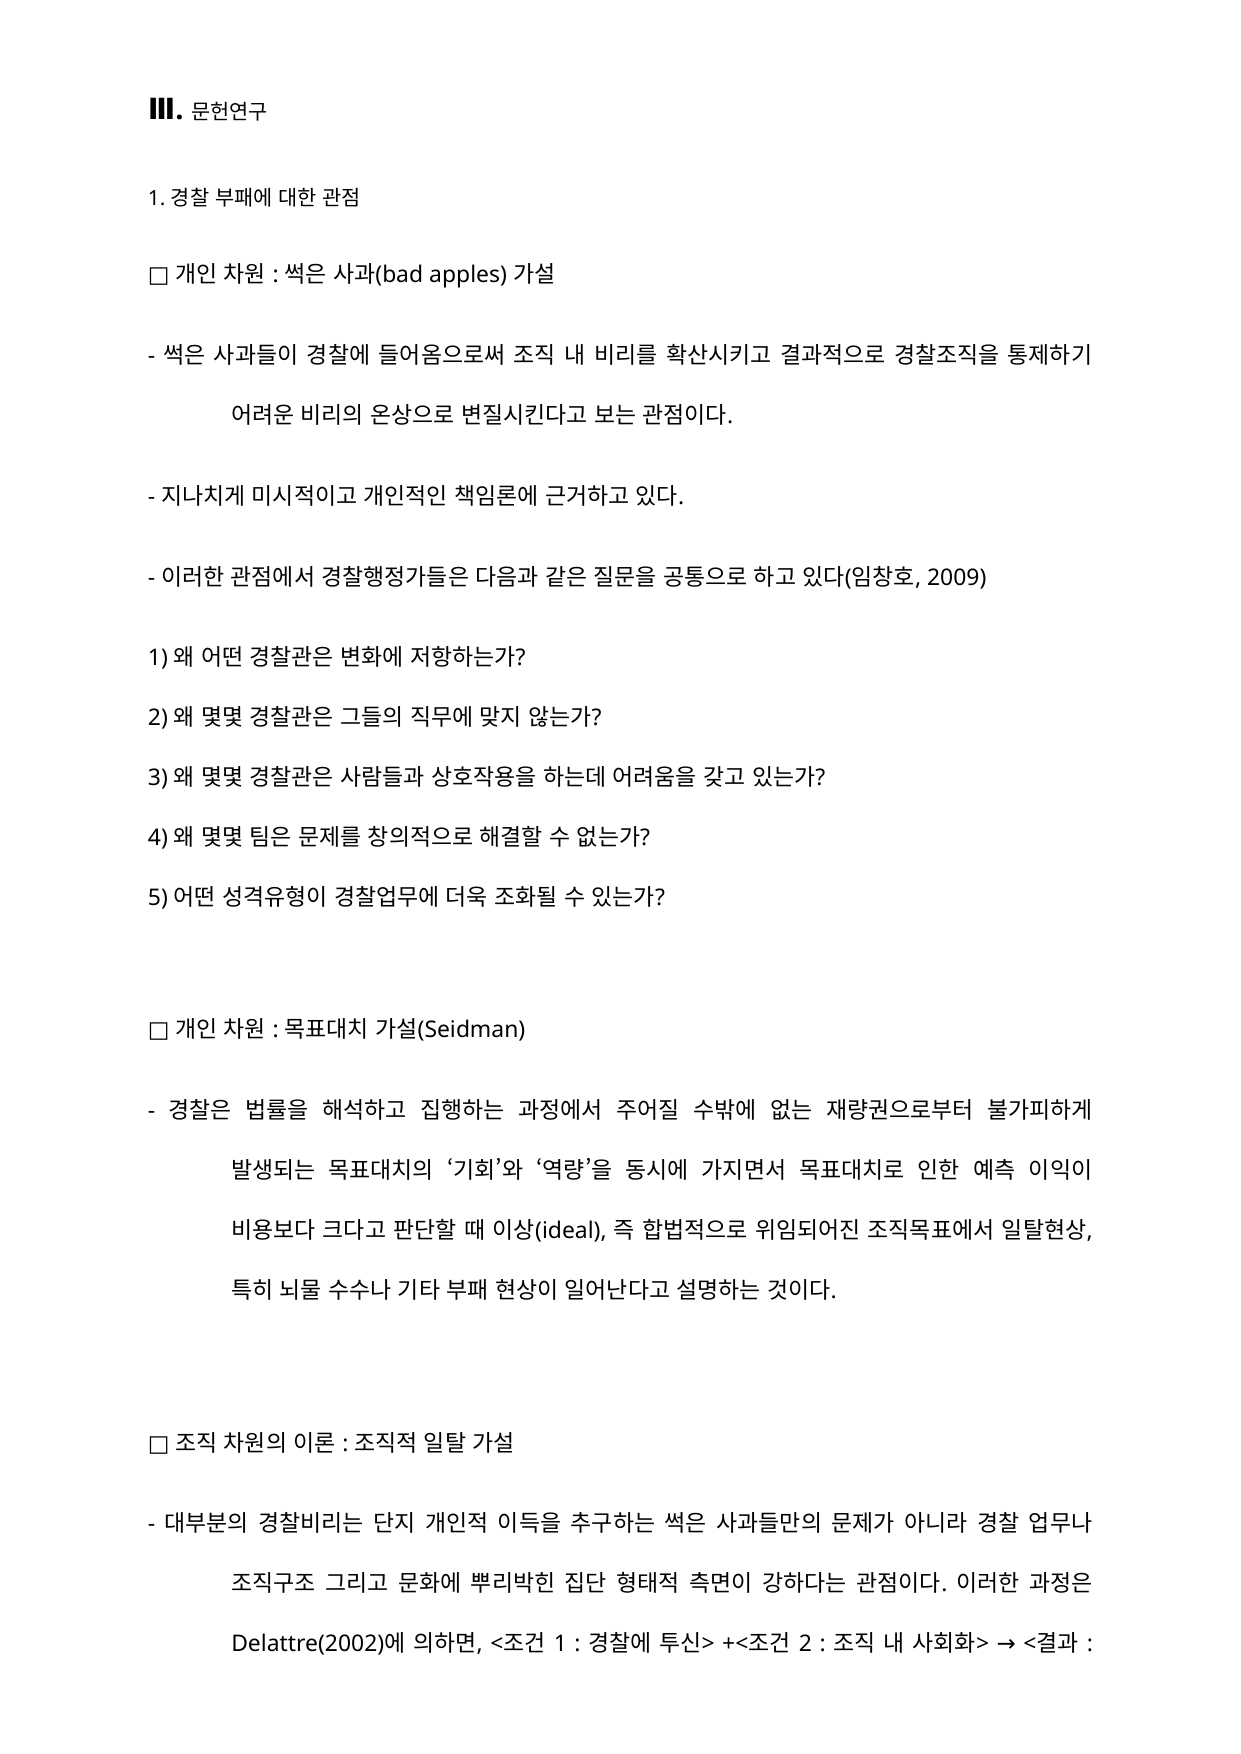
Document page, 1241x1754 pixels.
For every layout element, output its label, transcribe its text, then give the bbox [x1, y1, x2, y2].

text □ 개인 차원 : 목표대치 가설(Seidman) [148, 1011, 1093, 1044]
text Ⅲ. 문헌연구 [148, 88, 1093, 128]
text 1) 왜 어떤 경찰관은 변화에 저항하는가? [148, 639, 1093, 673]
text □ 조직 차원의 이론 : 조직적 일탈 가설 [148, 1424, 1093, 1458]
text - 썩은 사과들이 경찰에 들어옴으로써 조직 내 비리를 확산시키고 결과적으로 경찰조직을 통제하기 어려운 비리의 온상으로 변질시킨다고 보는 관점이다. [148, 337, 1093, 430]
text □ 개인 차원 : 썩은 사과(bad apples) 가설 [148, 256, 1093, 289]
text - 지나치게 미시적이고 개인적인 책임론에 근거하고 있다. [148, 478, 1093, 511]
text 3) 왜 몇몇 경찰관은 사람들과 상호작용을 하는데 어려움을 갖고 있는가? [148, 759, 1093, 793]
text - 이러한 관점에서 경찰행정가들은 다음과 같은 질문을 공통으로 하고 있다(임창호, 2009) [148, 558, 1093, 592]
text - 경찰은 법률을 해석하고 집행하는 과정에서 주어질 수밖에 없는 재량권으로부터 불가피하게 발생되는 목표대치의 ‘기회’와 ‘역량’을 동시에 가지면서 목표대치로 인한 예측 이익이 비용보다 크다고 판단할 때 이상(ideal), 즉 합법적으로 위임되어진 조직목표에서 일탈현상, 특히 뇌물 수수나 기타 부패 현상이 일어난다고 설명하는 것이다. [148, 1092, 1093, 1305]
text 2) 왜 몇몇 경찰관은 그들의 직무에 맞지 않는가? [148, 699, 1093, 733]
text 1. 경찰 부패에 대한 관점 [148, 181, 1093, 211]
text 5) 어떤 성격유형이 경찰업무에 더욱 조화될 수 있는가? [148, 879, 1093, 913]
text - 대부분의 경찰비리는 단지 개인적 이득을 추구하는 썩은 사과들만의 문제가 아니라 경찰 업무나 조직구조 그리고 문화에 뿌리박힌 집단 형태적 측면이 강하다는 관점이다. 이러한 과정은 Delattre(2002)에 의하면, <조건 1 : 경찰에 투신> +<조건 2 : 조직 내 사회화> → <결과 : [148, 1505, 1093, 1658]
text 4) 왜 몇몇 팀은 문제를 창의적으로 해결할 수 없는가? [148, 819, 1093, 853]
